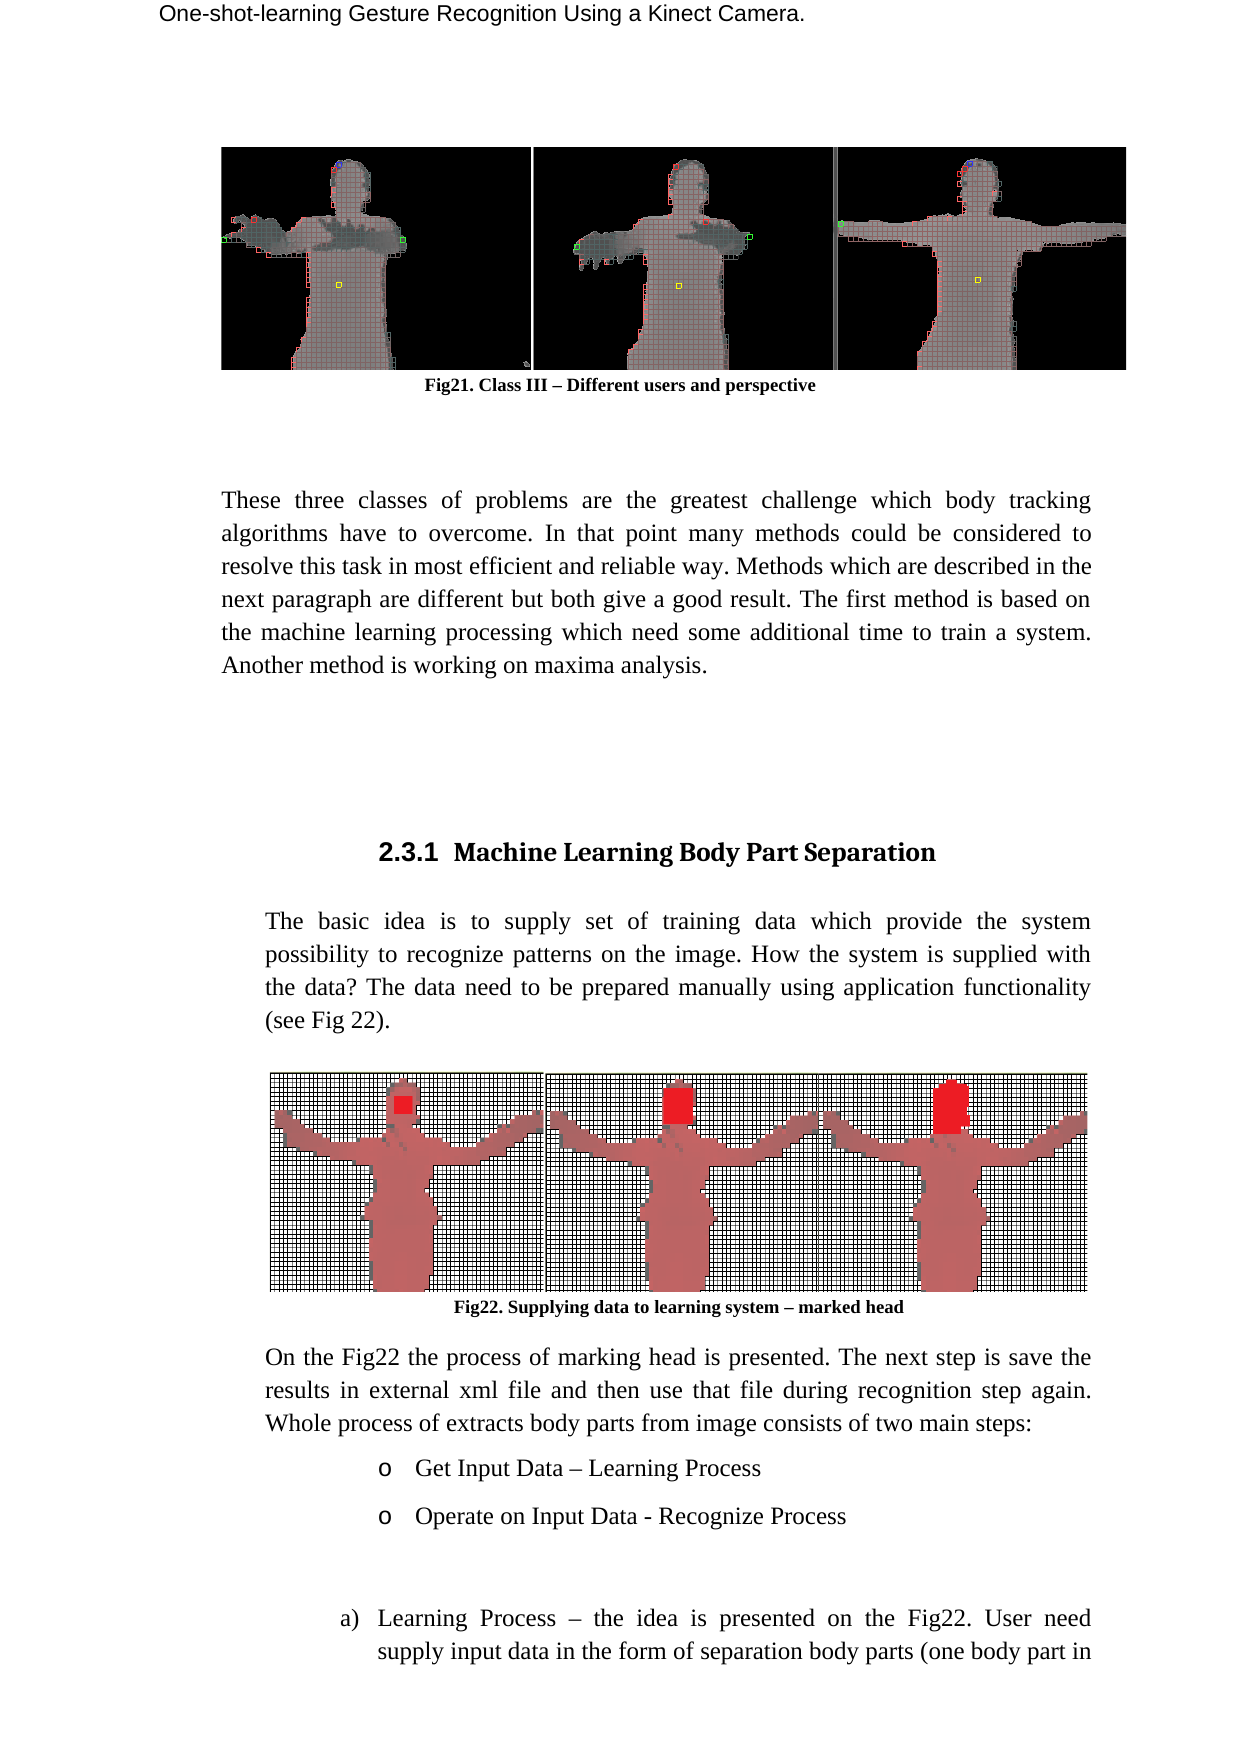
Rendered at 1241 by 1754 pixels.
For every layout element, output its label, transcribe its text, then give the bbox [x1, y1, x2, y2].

list Machine Learning Body Part Separation [378, 836, 1093, 869]
text These three classes of problems are the greatest challenge which body tracking algorithms have to overcome. In that point many methods could be considered to resolve this task in most efficient and reliable way. Methods which are described in the next paragraph are different but both give a good result. The first method is based on the machine learning processing which need some additional time to train a system. Another method is working on maxima analysis. [221, 485, 1093, 679]
text Fig22. Supplying data to learning system – marked head [191, 1296, 1093, 1318]
list Operate on Input Data - Recognize Process [377, 1501, 1093, 1532]
list Get Input Data – Learning Process [377, 1453, 1093, 1484]
text Fig21. Class III – Different users and perspective [148, 374, 1093, 395]
list Learning Process – the idea is presented on the Fig22. User need supply input data in the form of separation body parts (one body part in [340, 1603, 1093, 1664]
text On the Fig22 the process of marking head is presented. The next step is save the results in external xml file and then use that file during recognition step again. Whole process of extracts body parts from image consists of two main steps: [265, 1342, 1093, 1437]
text The basic idea is to supply set of training data which provide the system possibility to recognize patterns on the image. How the system is supplied with the data? The data need to be prepared manually using application functionality (see Fig 22). [265, 906, 1093, 1034]
